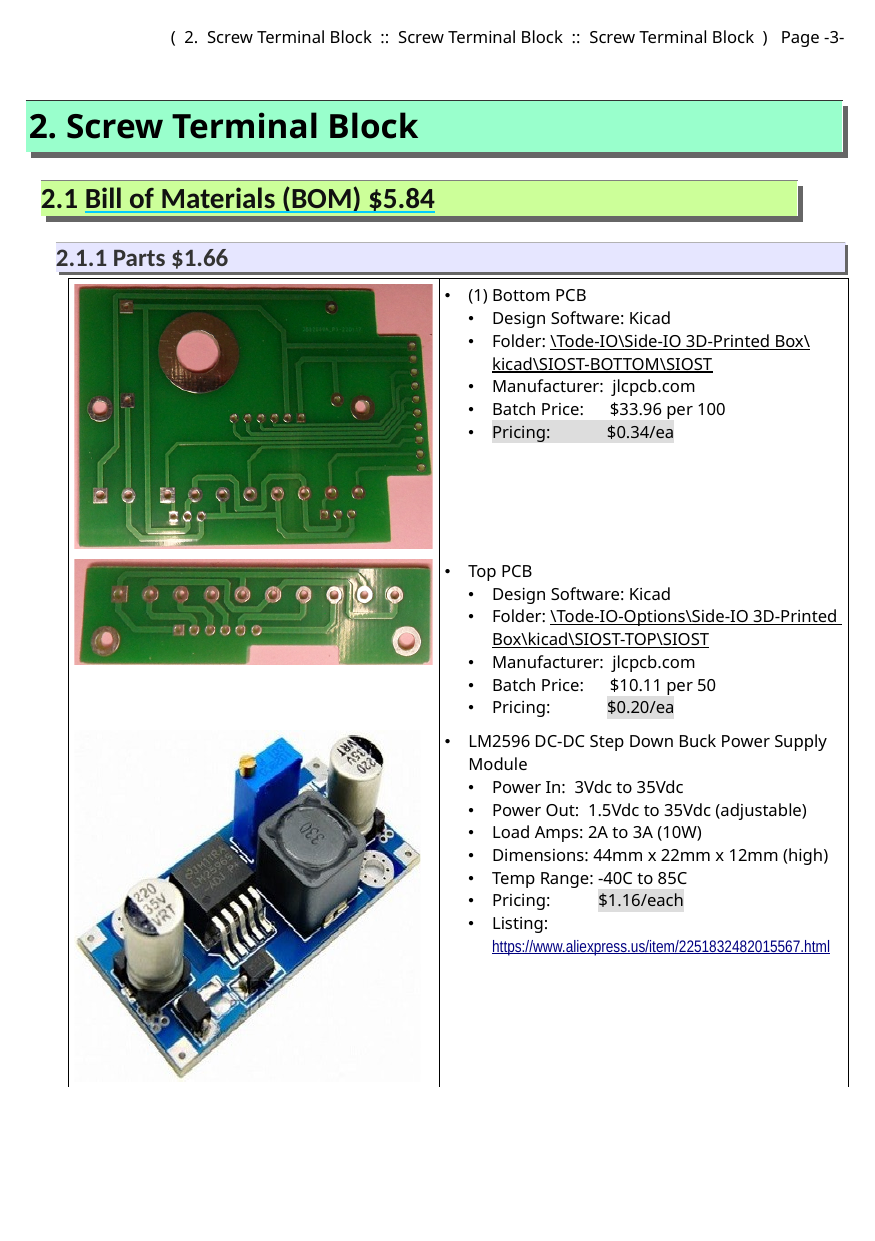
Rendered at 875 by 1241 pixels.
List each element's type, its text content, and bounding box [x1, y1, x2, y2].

subtitle Screw Terminal Block [26, 101, 842, 152]
subtitle Bill of Materials (BOM) $5.84 [41, 181, 797, 216]
picture [74, 730, 421, 1082]
table_cell [69, 554, 439, 724]
table_header [69, 279, 439, 554]
subtitle Parts $1.66 [56, 242, 846, 272]
table_cell [69, 724, 439, 1087]
table_header (1) Bottom PCB Design Software: Kicad Folder: \Tode-IO\Side-IO 3D-Printed Box\kicad\SIOST-BOTTOM\SIOST Manufacturer: jlcpcb.com Batch Price: $33.96 per 100 Pricing: $0.34/ea [440, 279, 848, 554]
table_cell Top PCB Design Software: Kicad Folder: \Tode-IO-Options\Side-IO 3D-Printed Box\kicad\SIOST-TOP\SIOST Manufacturer: jlcpcb.com Batch Price: $10.11 per 50 Pricing: $0.20/ea [440, 554, 848, 724]
table_cell LM2596 DC-DC Step Down Buck Power Supply Module Power In: 3Vdc to 35Vdc Power Out: 1.5Vdc to 35Vdc (adjustable) Load Amps: 2A to 3A (10W) Dimensions: 44mm x 22mm x 12mm (high) Temp Range: -40C to 85C Pricing: $1.16/each Listing: https://www.aliexpress.us/item/2251832482015567.html [440, 724, 848, 1087]
